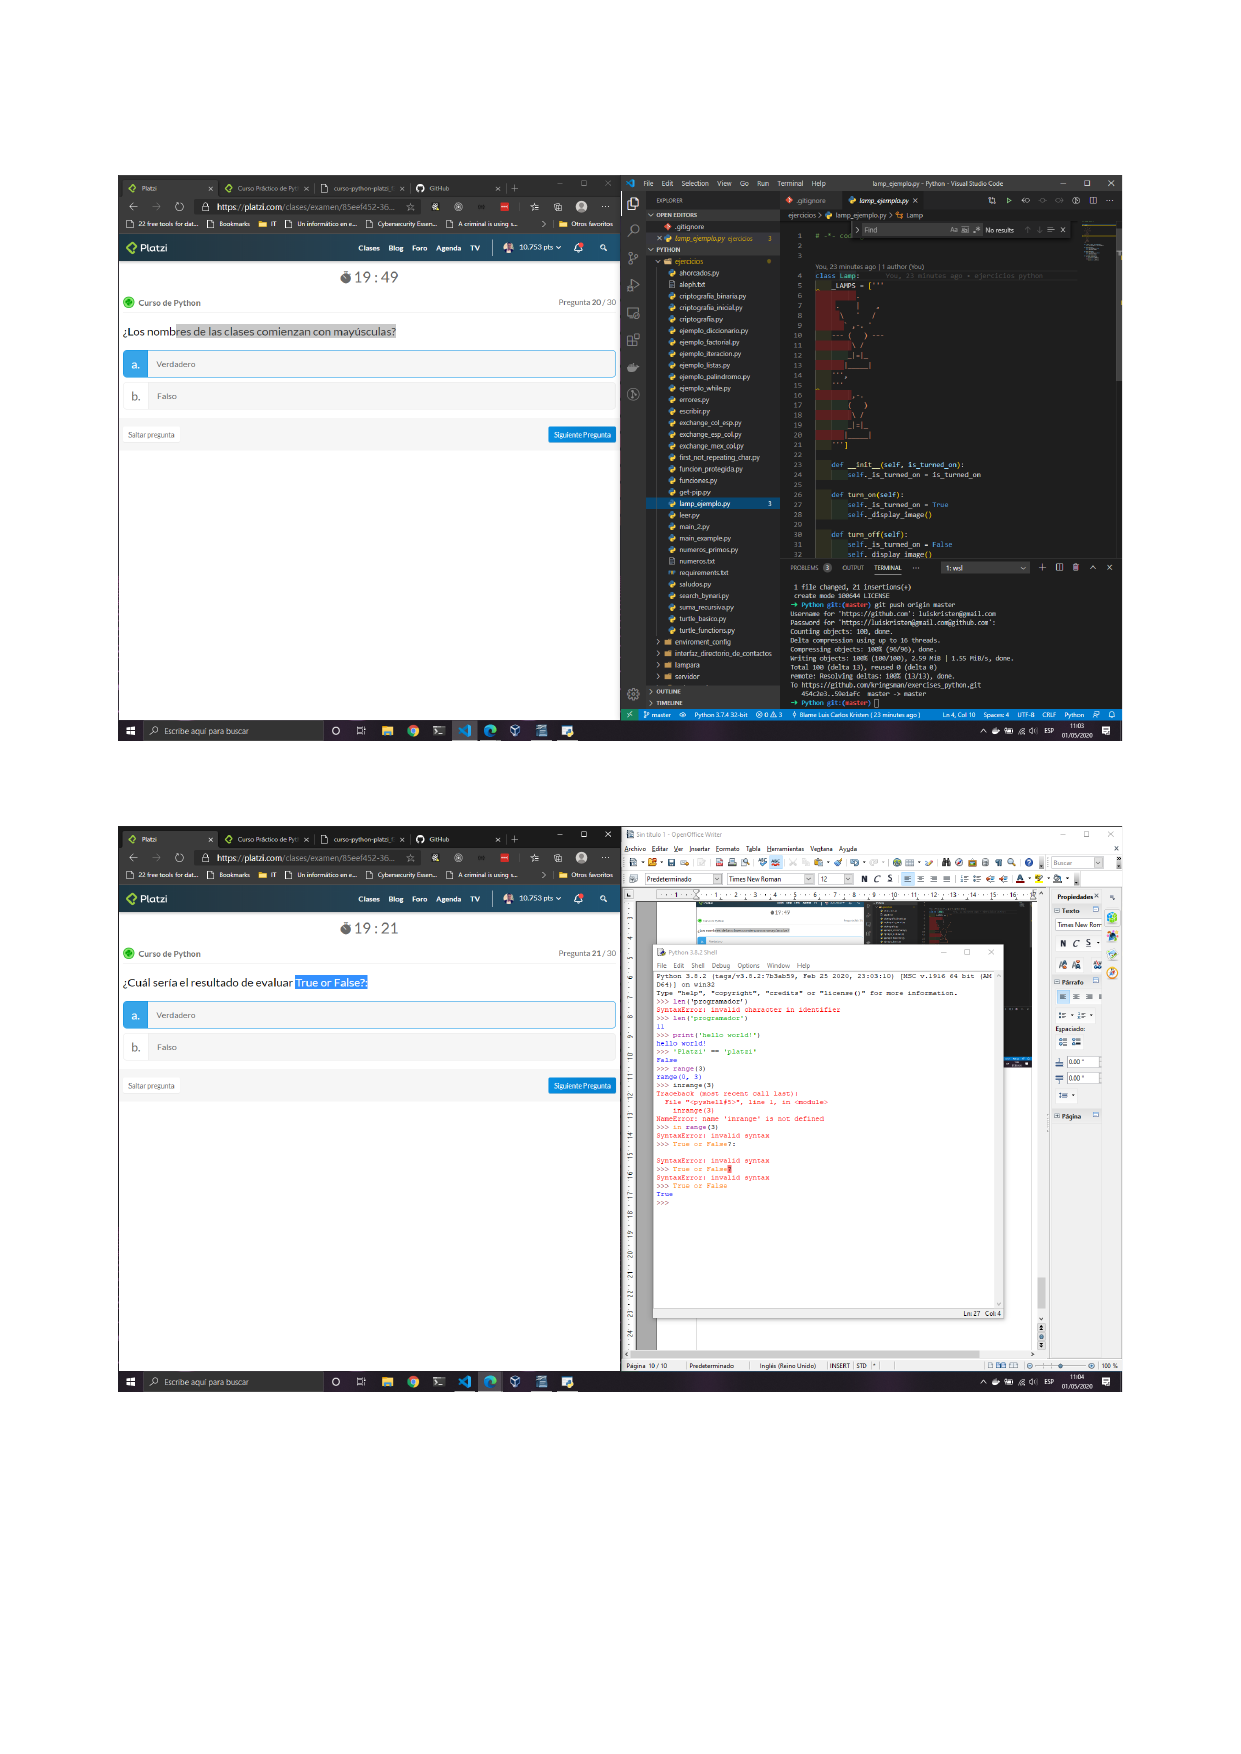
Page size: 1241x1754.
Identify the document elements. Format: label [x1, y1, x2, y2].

picture [118, 826, 1123, 1392]
picture [118, 175, 1123, 741]
